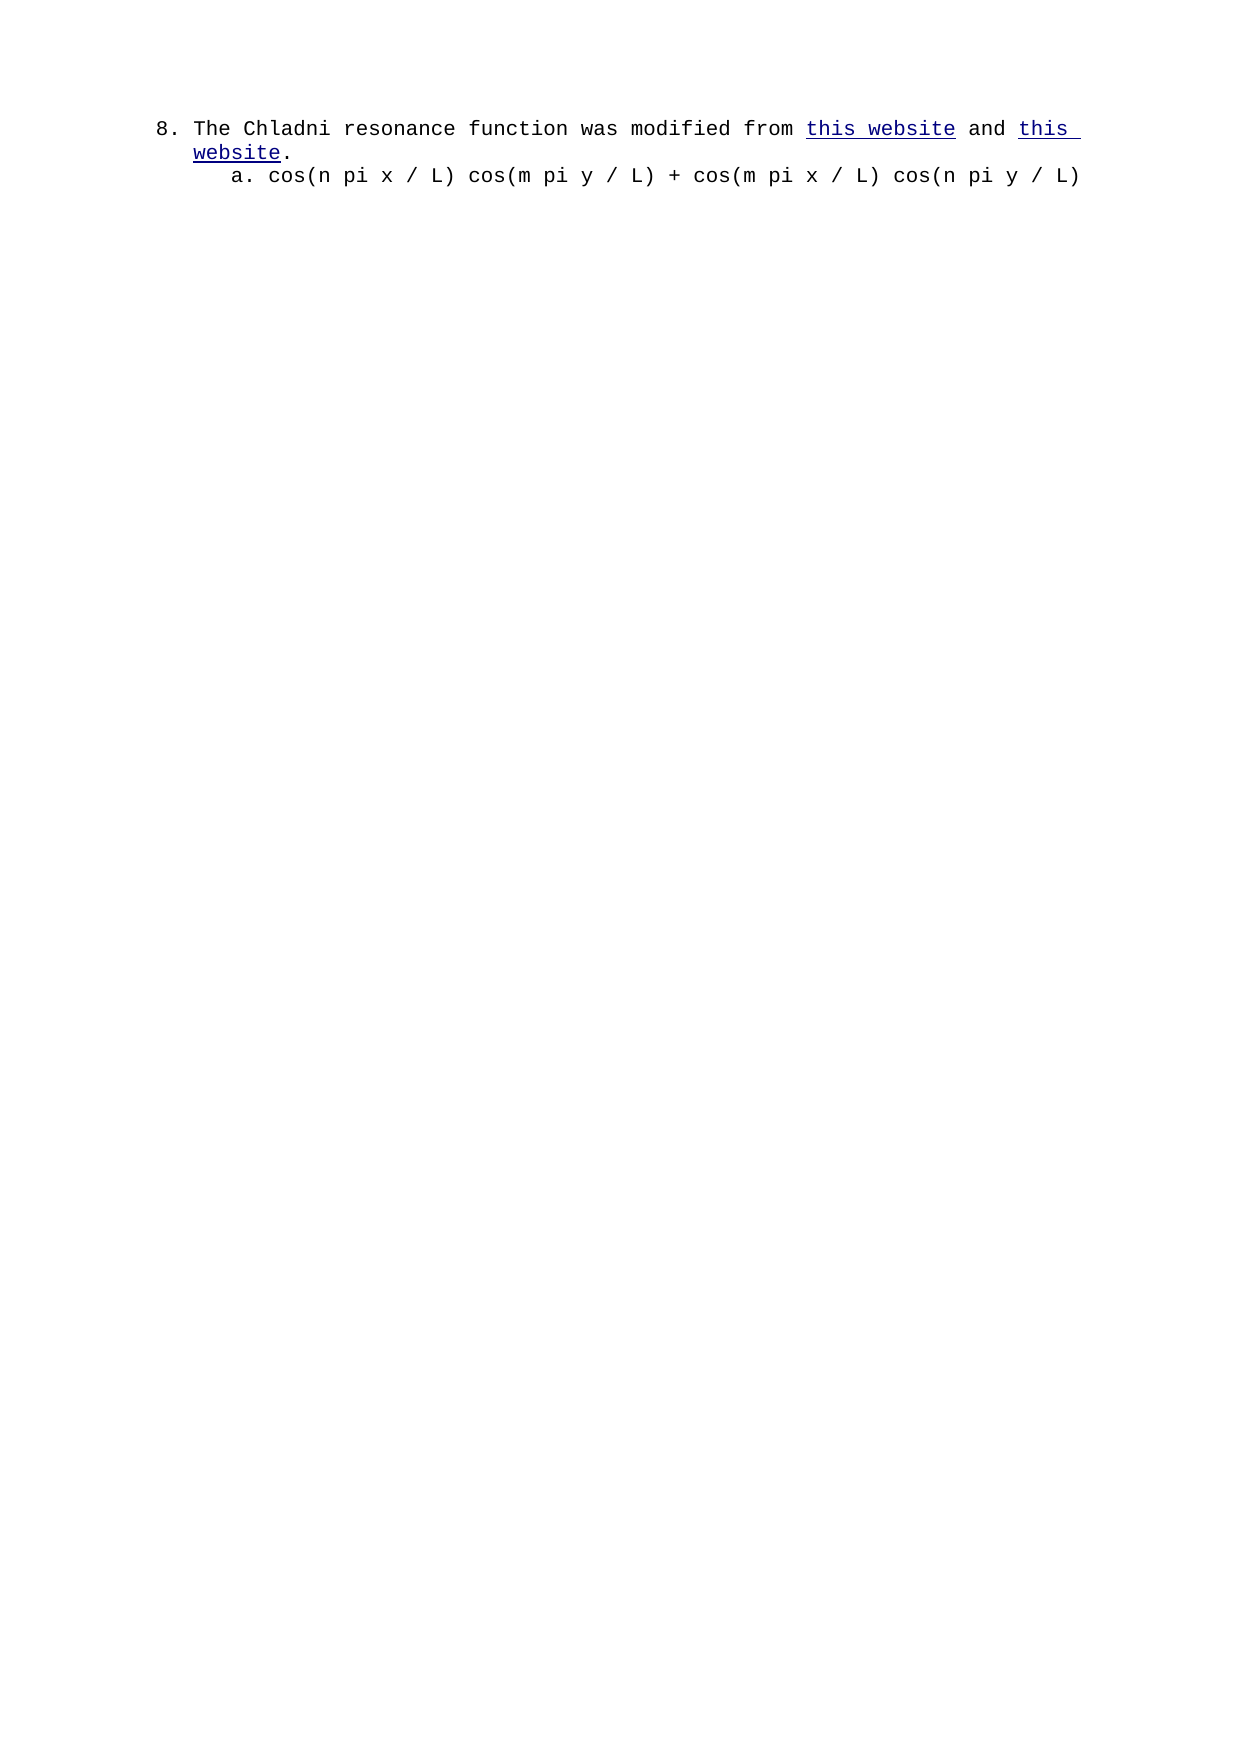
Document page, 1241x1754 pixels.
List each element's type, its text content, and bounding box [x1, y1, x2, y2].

list cos(n pi x / L) cos(m pi y / L) + cos(m pi x / L) cos(n pi y / L) [231, 165, 1122, 189]
list The Chladni resonance function was modified from this website and this website. [156, 118, 1122, 165]
